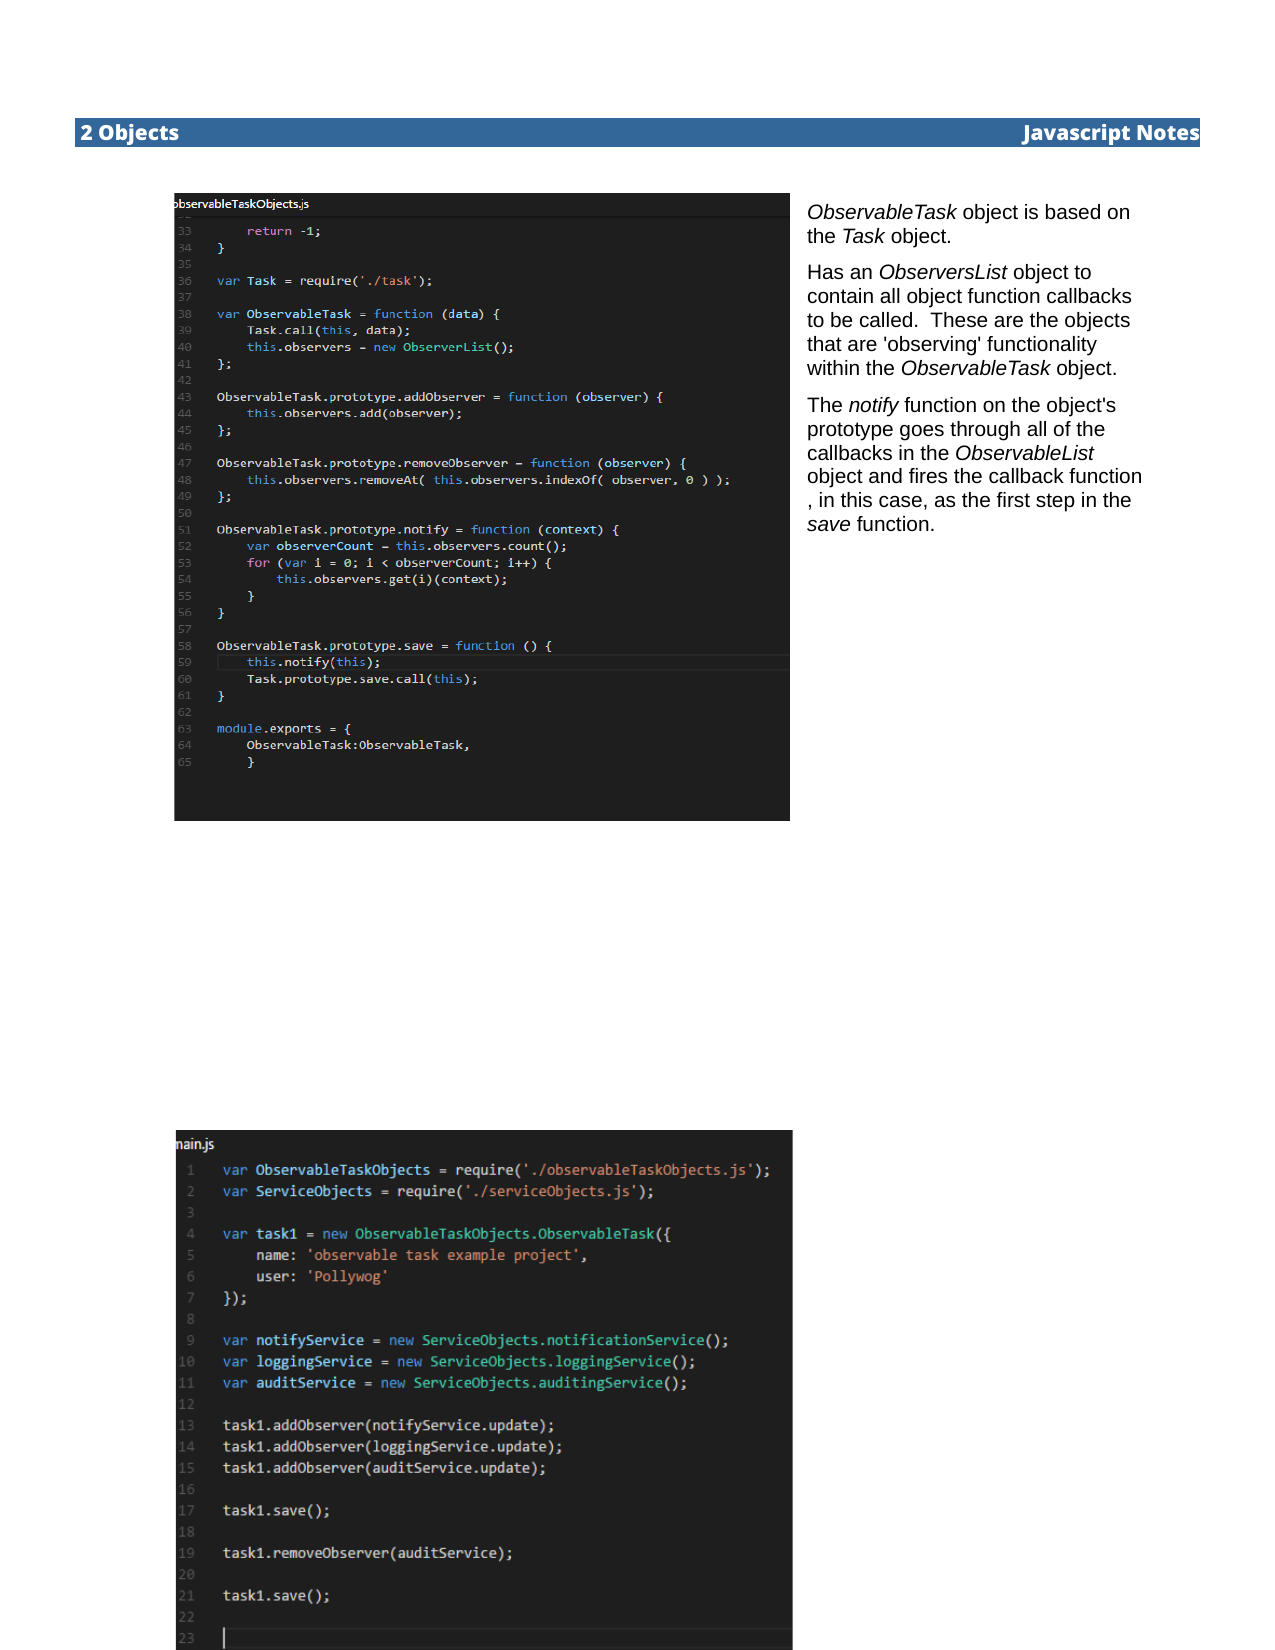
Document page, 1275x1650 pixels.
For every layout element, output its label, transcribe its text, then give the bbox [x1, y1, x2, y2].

picture [175, 1130, 793, 1650]
text Has an ObserversList object to contain all object function callbacks to be called. These are the objects that are 'observing' functionality within the ObservableTask object. [807, 260, 1143, 380]
text ObservableTask object is based on the Task object. [807, 200, 1143, 248]
picture [174, 193, 790, 821]
text The notify function on the object's prototype goes through all of the callbacks in the ObservableList object and fires the callback function , in this case, as the first step in the save function. [807, 392, 1143, 536]
